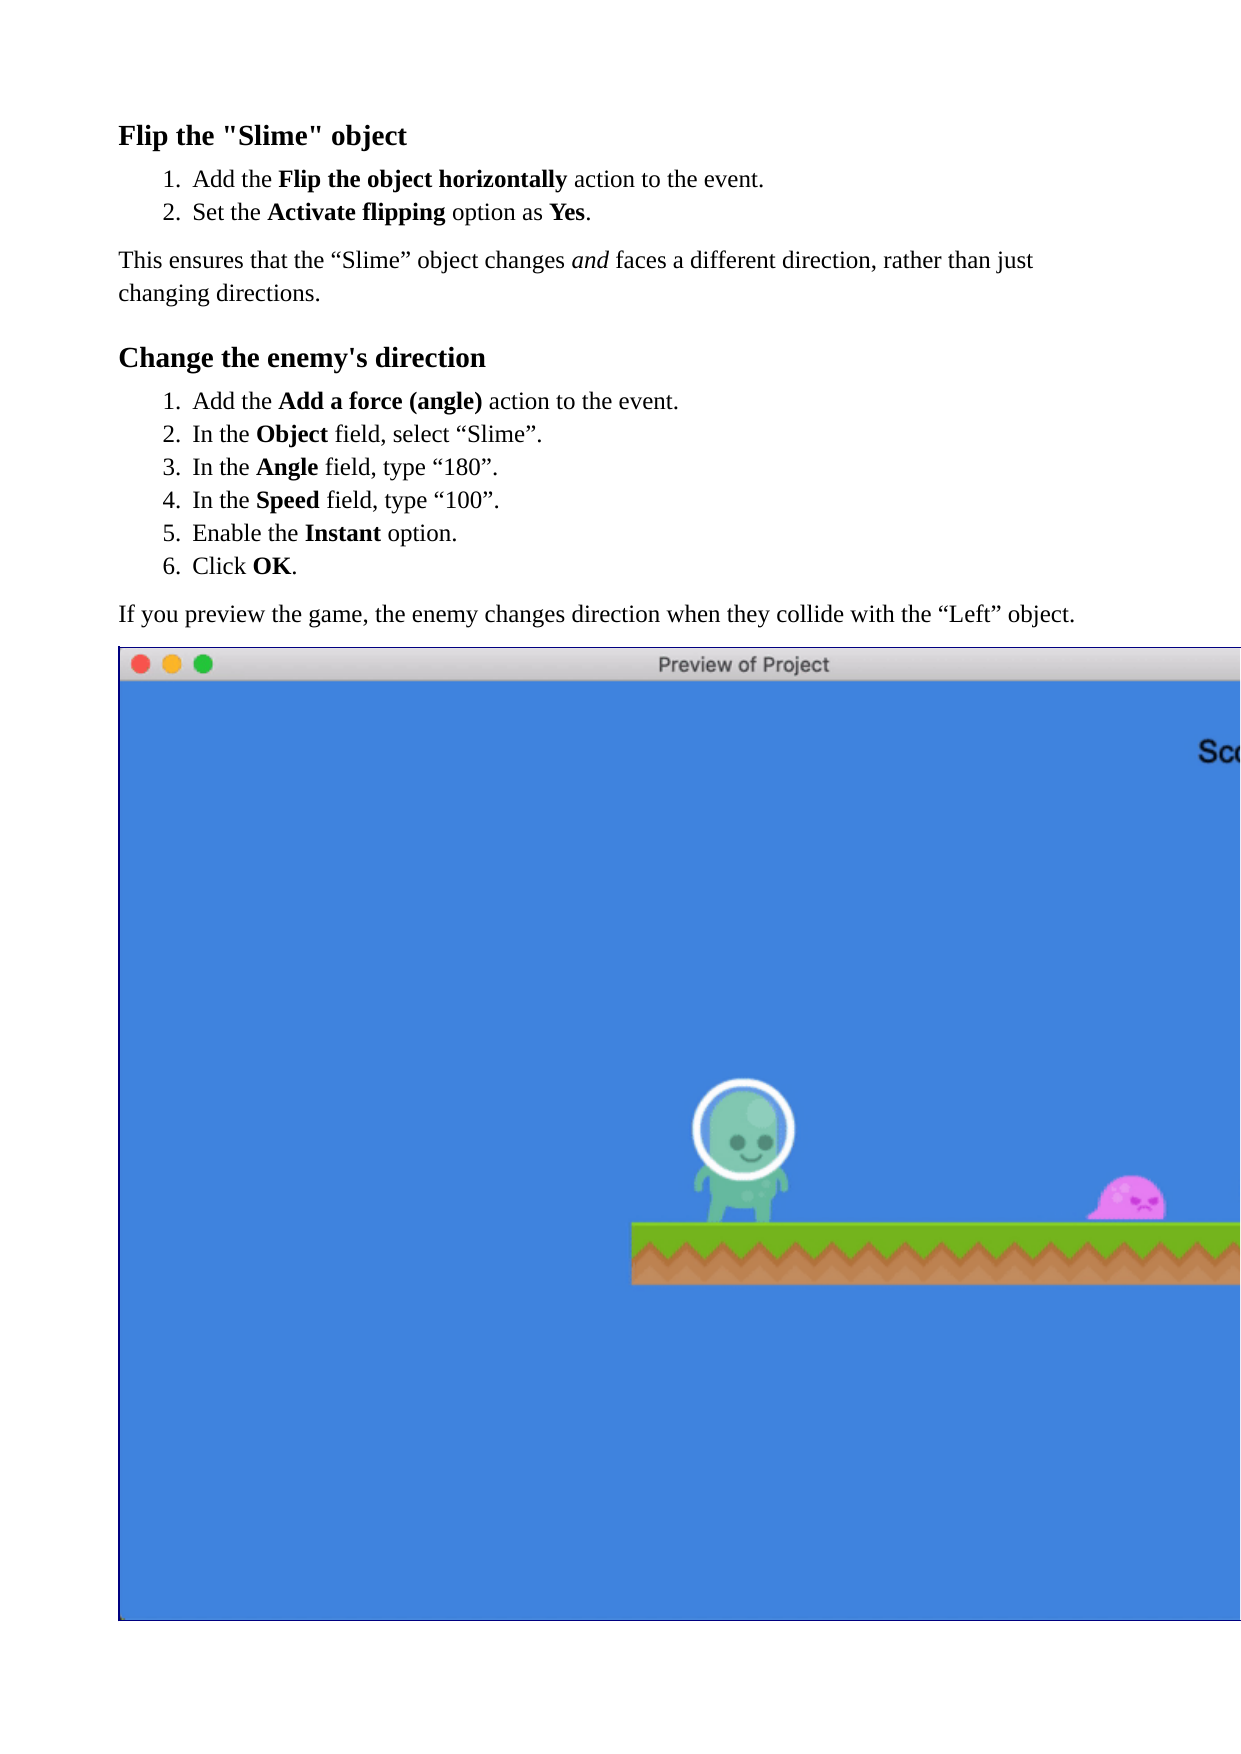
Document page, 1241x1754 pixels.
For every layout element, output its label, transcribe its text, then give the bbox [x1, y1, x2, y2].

list In the Speed field, type “100”. [162, 485, 1122, 514]
list Add the Add a force (angle) action to the event. [162, 386, 1122, 415]
picture [120, 648, 1241, 1620]
list Enable the Instant option. [162, 518, 1122, 547]
list Add the Flip the object horizontally action to the event. [162, 164, 1122, 193]
subtitle Flip the "Slime" object [118, 118, 1122, 152]
text This ensures that the “Slime” object changes and faces a different direction, rather than just changing directions. [118, 245, 1122, 307]
text If you preview the game, the enemy changes direction when they collide with the “Left” object. [118, 599, 1122, 627]
list In the Angle field, type “180”. [162, 452, 1122, 481]
list Set the Activate flipping option as Yes. [162, 197, 1122, 226]
list In the Object field, select “Slime”. [162, 419, 1122, 448]
list Click OK. [162, 551, 1122, 580]
subtitle Change the enemy's direction [118, 340, 1122, 373]
